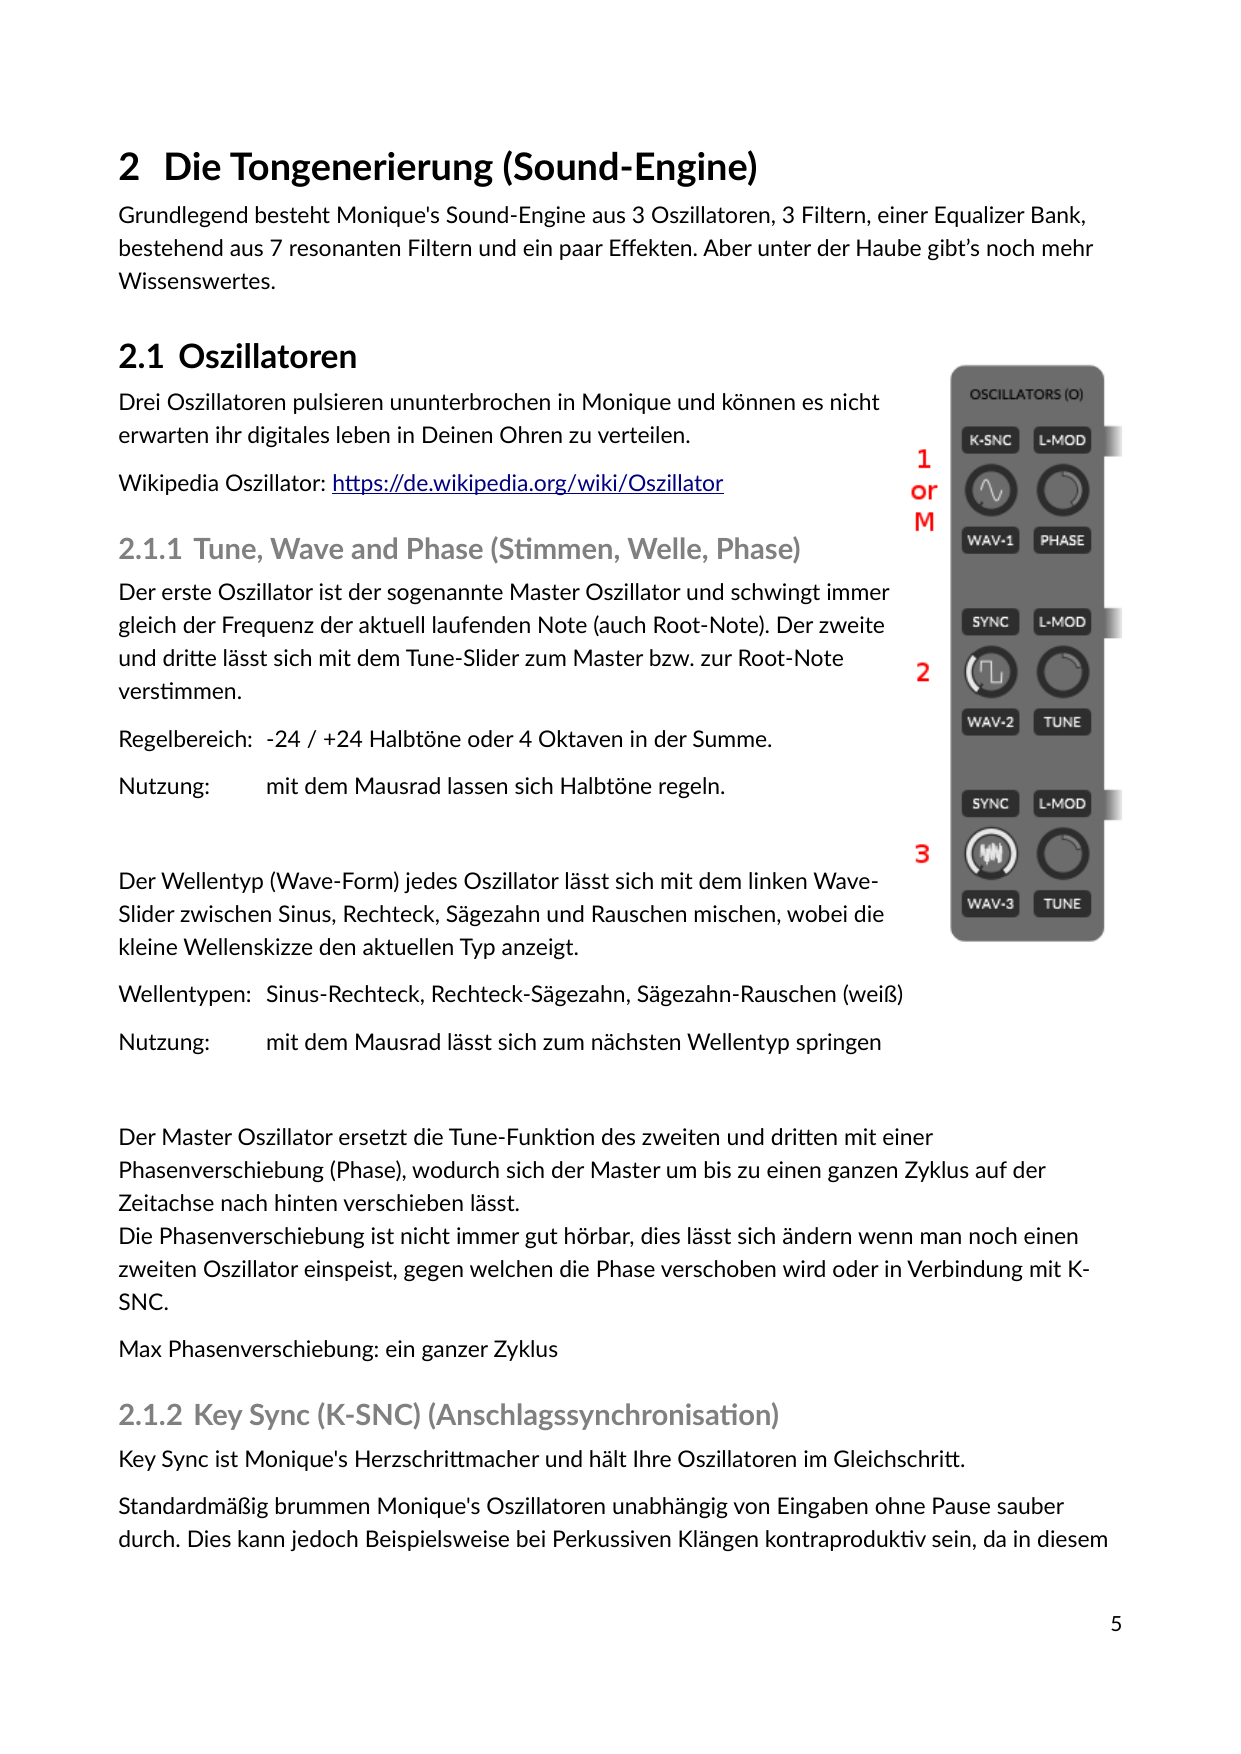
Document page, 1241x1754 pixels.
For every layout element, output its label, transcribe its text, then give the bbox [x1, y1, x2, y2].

text Key Sync ist Monique's Herzschrittmacher und hält Ihre Oszillatoren im Gleichschritt. [118, 1444, 1122, 1472]
text Der erste Oszillator ist der sogenannte Master Oszillator und schwingt immer gleich der Frequenz der aktuell laufenden Note (auch Root-Note). Der zweite und dritte lässt sich mit dem Tune-Slider zum Master bzw. zur Root-Note verstimmen. [118, 578, 896, 704]
text Wikipedia Oszillator: https://de.wikipedia.org/wiki/Oszillator [118, 468, 896, 496]
text Standardmäßig brummen Monique's Oszillatoren unabhängig von Eingaben ohne Pause sauber durch. Dies kann jedoch Beispielsweise bei Perkussiven Klängen kontraproduktiv sein, da in diesem [118, 1492, 1122, 1552]
subtitle Die Tongenerierung (Sound-Engine) [118, 143, 1122, 189]
text Max Phasenverschiebung: ein ganzer Zyklus [118, 1335, 1122, 1362]
subtitle Key Sync (K-SNC) (Anschlagssynchronisation) [118, 1397, 1122, 1432]
text Regelbereich: -24 / +24 Halbtöne oder 4 Oktaven in der Summe. [118, 724, 896, 752]
text Der Wellentyp (Wave-Form) jedes Oszillator lässt sich mit dem linken Wave-Slider zwischen Sinus, Rechteck, Sägezahn und Rauschen mischen, wobei die kleine Wellenskizze den aktuellen Typ anzeigt. [118, 867, 1122, 960]
text Nutzung: mit dem Mausrad lässt sich zum nächsten Wellentyp springen [118, 1028, 1122, 1055]
subtitle Oszillatoren [118, 335, 1122, 376]
text Wellentypen: Sinus-Rechteck, Rechteck-Sägezahn, Sägezahn-Rauschen (weiß) [118, 980, 1122, 1008]
text Drei Oszillatoren pulsieren ununterbrochen in Monique und können es nicht erwarten ihr digitales leben in Deinen Ohren zu verteilen. [118, 388, 896, 448]
text Grundlegend besteht Monique's Sound-Engine aus 3 Oszillatoren, 3 Filtern, einer Equalizer Bank, bestehend aus 7 resonanten Filtern und ein paar Effekten. Aber unter der Haube gibt’s noch mehr Wissenswertes. [118, 201, 1122, 294]
picture [896, 358, 1123, 949]
text Nutzung: mit dem Mausrad lassen sich Halbtöne regeln. [118, 772, 896, 799]
subtitle Tune, Wave and Phase (Stimmen, Welle, Phase) [118, 531, 896, 566]
text Der Master Oszillator ersetzt die Tune-Funktion des zweiten und dritten mit einer Phasenverschiebung (Phase), wodurch sich der Master um bis zu einen ganzen Zyklus auf der Zeitachse nach hinten verschieben lässt. Die Phasenverschiebung ist nicht immer gut hörbar, dies lässt sich ändern wenn man noch einen zweiten Oszillator einspeist, gegen welchen die Phase verschoben wird oder in Verbindung mit K-SNC. [118, 1123, 1122, 1315]
